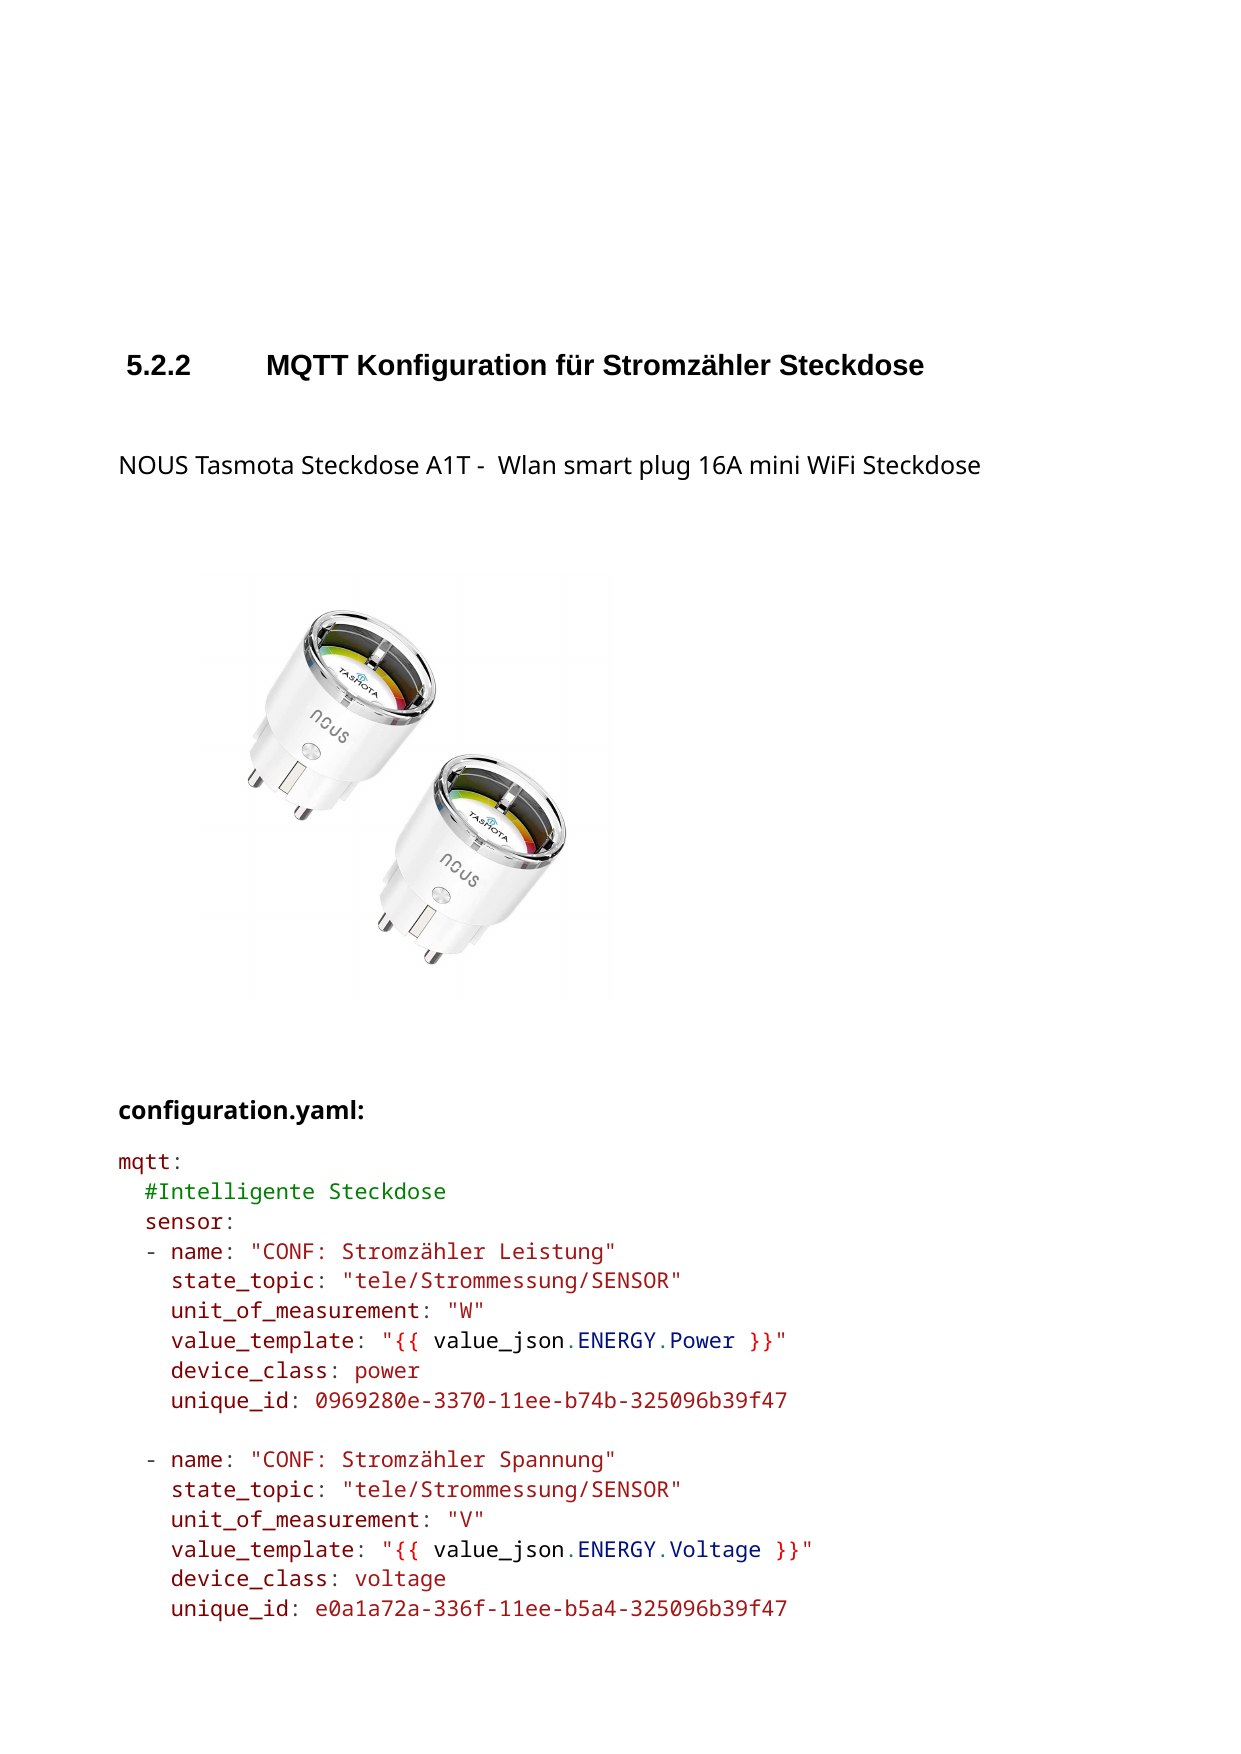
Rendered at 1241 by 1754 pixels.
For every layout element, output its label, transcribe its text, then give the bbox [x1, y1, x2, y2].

text value_template: "{{ value_json.ENERGY.Power }}" [118, 1325, 1122, 1355]
text unit_of_measurement: "W" [118, 1295, 1122, 1325]
picture [199, 573, 615, 1002]
text device_class: voltage [118, 1563, 1122, 1593]
text - name: "CONF: Stromzähler Spannung" [118, 1444, 1122, 1474]
text device_class: power [118, 1355, 1122, 1384]
subtitle MQTT Konfiguration für Stromzähler Steckdose [118, 348, 1122, 381]
text unique_id: 0969280e-3370-11ee-b74b-325096b39f47 [118, 1384, 1122, 1414]
text #Intelligente Steckdose [118, 1176, 1122, 1206]
text state_topic: "tele/Strommessung/SENSOR" [118, 1265, 1122, 1295]
text sensor: [118, 1206, 1122, 1236]
text NOUS Tasmota Steckdose A1T - Wlan smart plug 16A mini WiFi Steckdose [118, 447, 1122, 482]
text unique_id: e0a1a72a-336f-11ee-b5a4-325096b39f47 [118, 1593, 1122, 1623]
text mqtt: [118, 1146, 1122, 1176]
text value_template: "{{ value_json.ENERGY.Voltage }}" [118, 1533, 1122, 1563]
text configuration.yaml: [118, 1092, 1122, 1127]
text - name: "CONF: Stromzähler Leistung" [118, 1236, 1122, 1265]
text unit_of_measurement: "V" [118, 1504, 1122, 1533]
text state_topic: "tele/Strommessung/SENSOR" [118, 1474, 1122, 1504]
